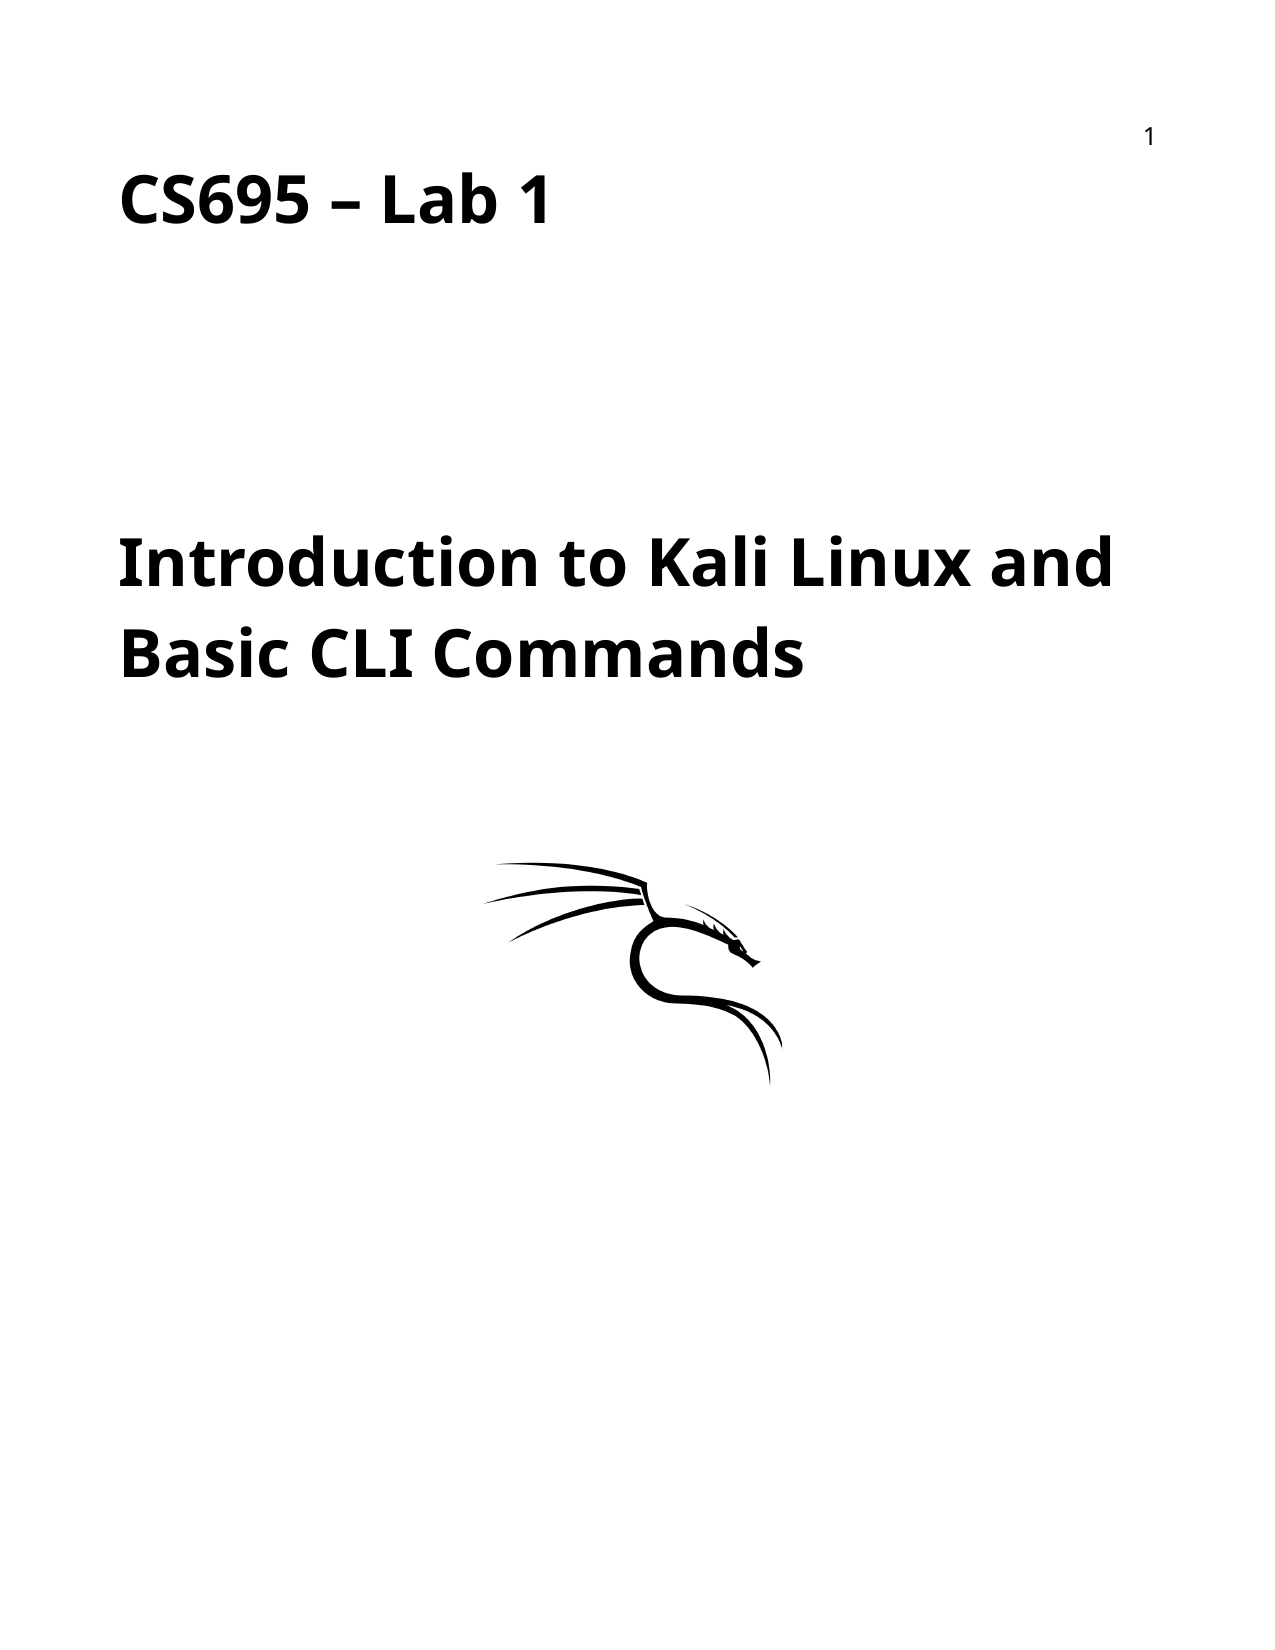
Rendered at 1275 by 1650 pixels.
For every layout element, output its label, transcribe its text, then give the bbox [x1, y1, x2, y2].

picture [482, 824, 783, 1125]
text CS695 – Lab 1 [118, 152, 1157, 243]
text Introduction to Kali Linux and Basic CLI Commands [118, 516, 1157, 697]
